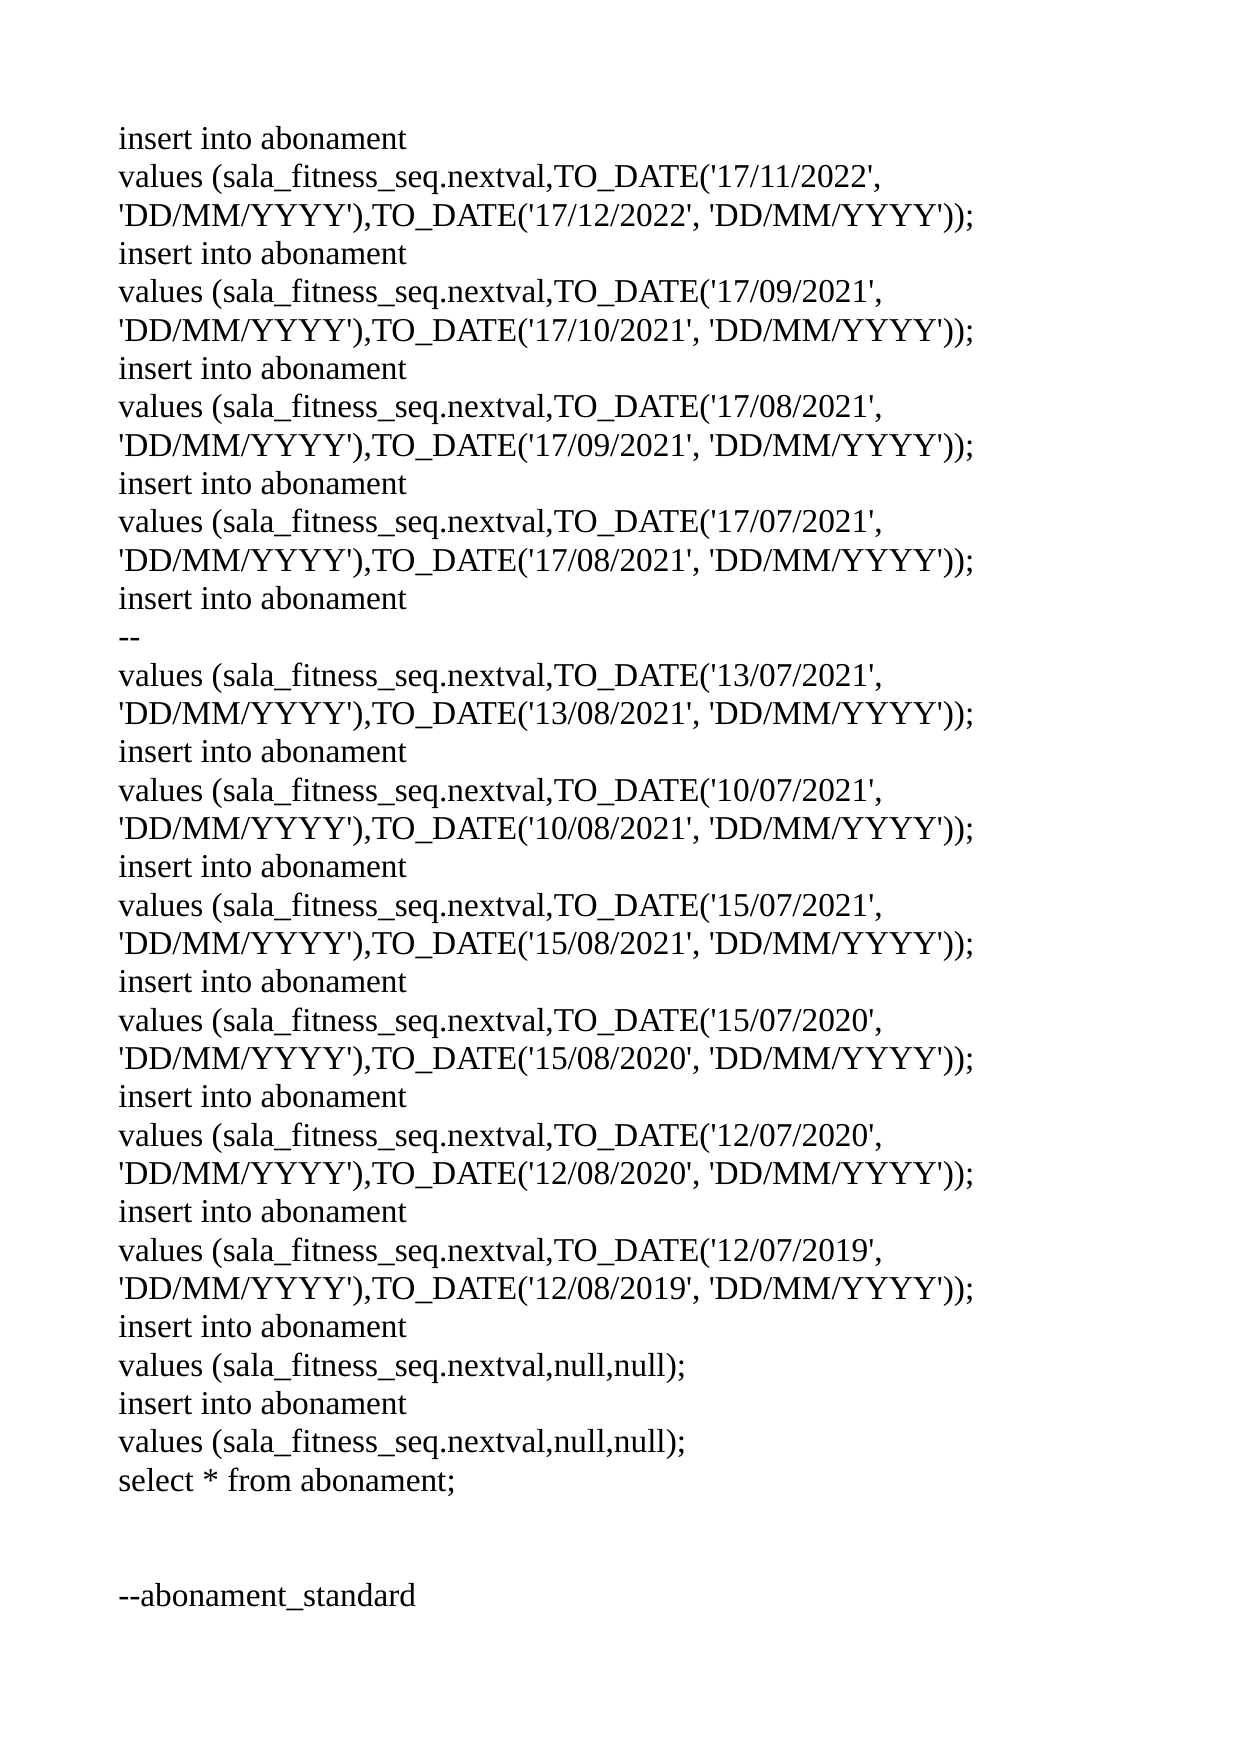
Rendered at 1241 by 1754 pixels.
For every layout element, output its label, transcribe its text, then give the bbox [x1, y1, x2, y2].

text insert into abonament [118, 578, 1122, 616]
text values (sala_fitness_seq.nextval,TO_DATE('15/07/2021', 'DD/MM/YYYY'),TO_DATE('15/08/2021', 'DD/MM/YYYY')); [118, 885, 1122, 961]
text values (sala_fitness_seq.nextval,TO_DATE('17/07/2021', 'DD/MM/YYYY'),TO_DATE('17/08/2021', 'DD/MM/YYYY')); [118, 501, 1122, 578]
text insert into abonament [118, 233, 1122, 271]
text values (sala_fitness_seq.nextval,TO_DATE('10/07/2021', 'DD/MM/YYYY'),TO_DATE('10/08/2021', 'DD/MM/YYYY')); [118, 770, 1122, 846]
text insert into abonament [118, 348, 1122, 386]
text insert into abonament [118, 1191, 1122, 1230]
text values (sala_fitness_seq.nextval,TO_DATE('17/08/2021', 'DD/MM/YYYY'),TO_DATE('17/09/2021', 'DD/MM/YYYY')); [118, 386, 1122, 463]
text insert into abonament [118, 1383, 1122, 1421]
text insert into abonament [118, 463, 1122, 501]
text insert into abonament [118, 961, 1122, 1000]
text --abonament_standard [118, 1575, 1122, 1613]
text values (sala_fitness_seq.nextval,TO_DATE('17/11/2022', 'DD/MM/YYYY'),TO_DATE('17/12/2022', 'DD/MM/YYYY')); [118, 156, 1122, 233]
text insert into abonament [118, 1076, 1122, 1115]
text values (sala_fitness_seq.nextval,TO_DATE('17/09/2021', 'DD/MM/YYYY'),TO_DATE('17/10/2021', 'DD/MM/YYYY')); [118, 271, 1122, 348]
text values (sala_fitness_seq.nextval,TO_DATE('15/07/2020', 'DD/MM/YYYY'),TO_DATE('15/08/2020', 'DD/MM/YYYY')); [118, 1000, 1122, 1076]
text insert into abonament [118, 731, 1122, 770]
text values (sala_fitness_seq.nextval,null,null); [118, 1345, 1122, 1383]
text values (sala_fitness_seq.nextval,TO_DATE('12/07/2019', 'DD/MM/YYYY'),TO_DATE('12/08/2019', 'DD/MM/YYYY')); [118, 1230, 1122, 1306]
text values (sala_fitness_seq.nextval,null,null); [118, 1421, 1122, 1460]
text insert into abonament [118, 1306, 1122, 1345]
text values (sala_fitness_seq.nextval,TO_DATE('12/07/2020', 'DD/MM/YYYY'),TO_DATE('12/08/2020', 'DD/MM/YYYY')); [118, 1115, 1122, 1191]
text insert into abonament [118, 118, 1122, 156]
text insert into abonament [118, 846, 1122, 885]
text -- [118, 616, 1122, 655]
text select * from abonament; [118, 1460, 1122, 1498]
text values (sala_fitness_seq.nextval,TO_DATE('13/07/2021', 'DD/MM/YYYY'),TO_DATE('13/08/2021', 'DD/MM/YYYY')); [118, 655, 1122, 731]
